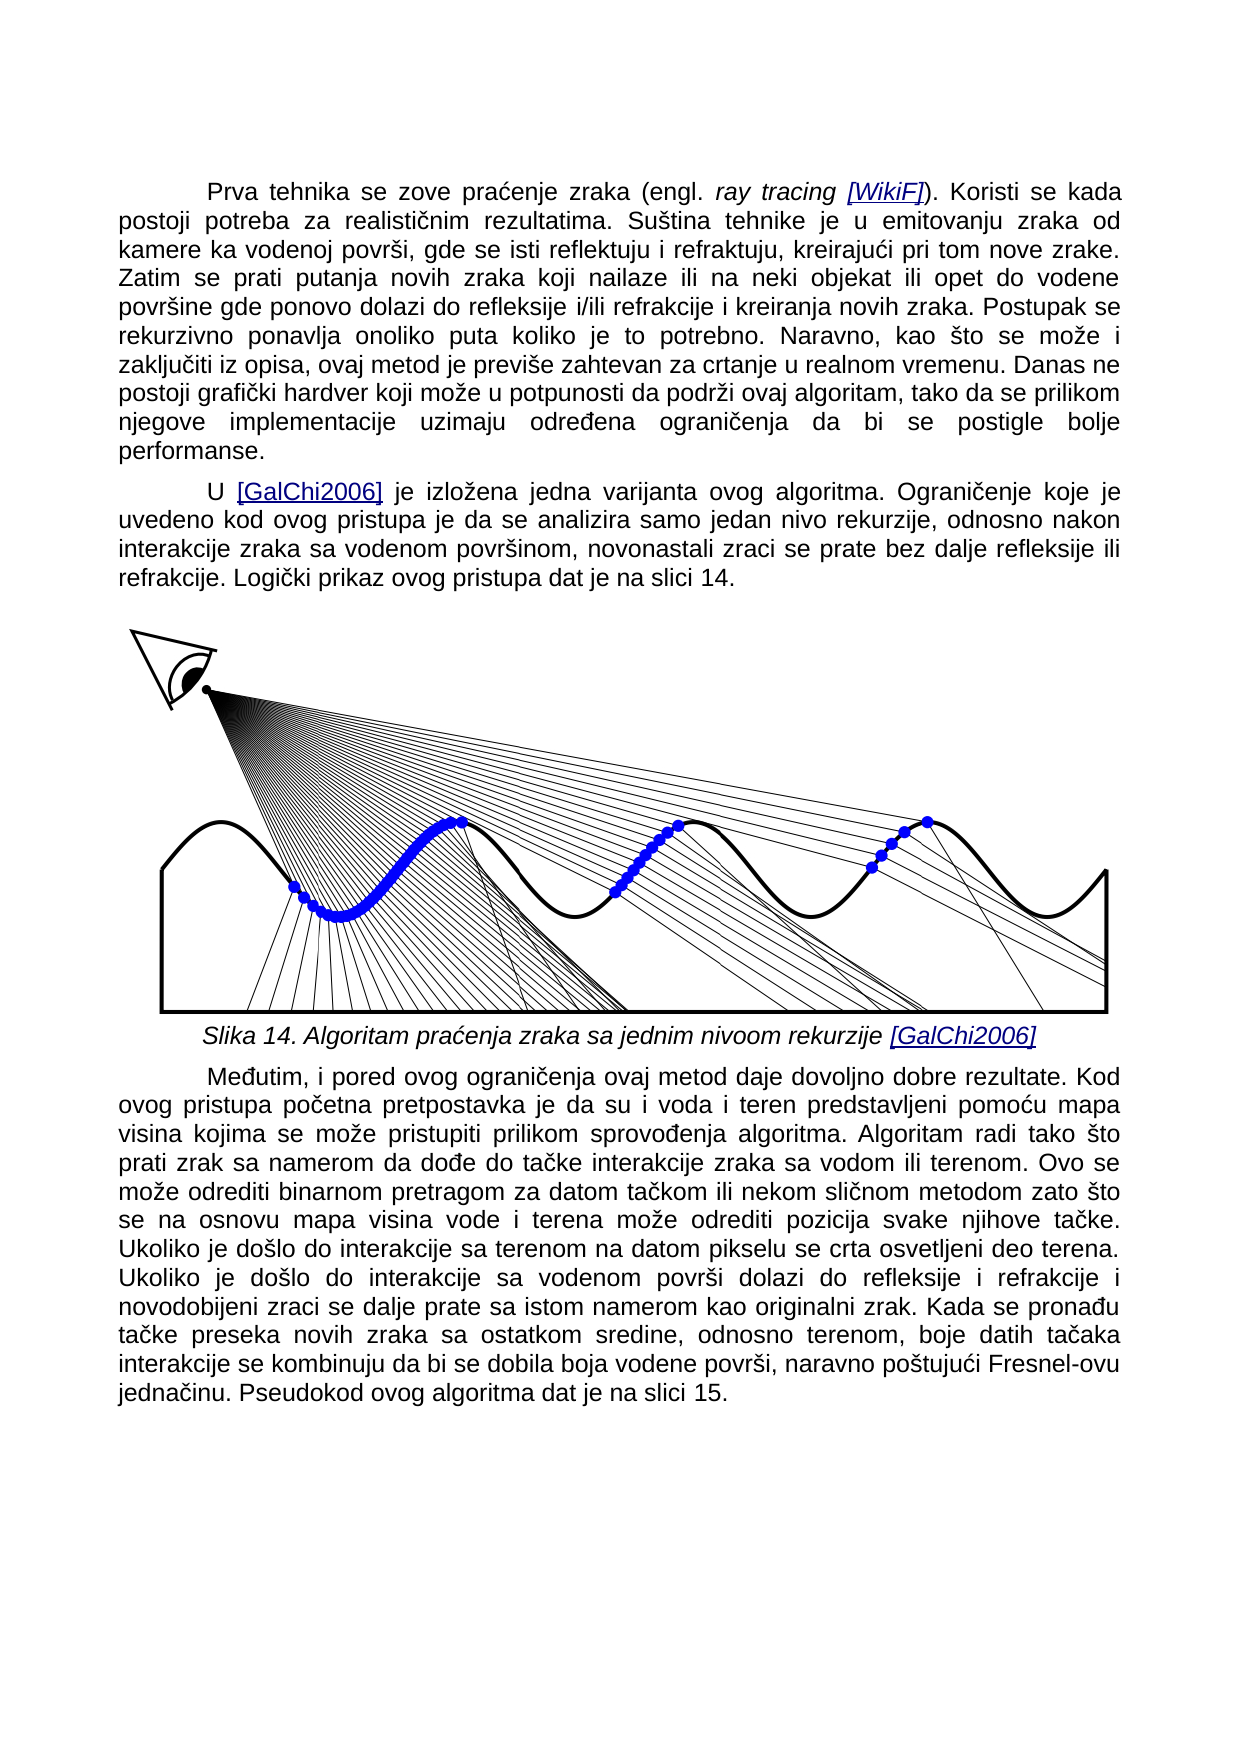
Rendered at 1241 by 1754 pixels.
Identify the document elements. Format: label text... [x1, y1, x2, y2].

text Međutim, i pored ovog ograničenja ovaj metod daje dovoljno dobre rezultate. Kod ovog pristupa početna pretpostavka je da su i voda i teren predstavljeni pomoću mapa visina kojima se može pristupiti prilikom sprovođenja algoritma. Algoritam radi tako što prati zrak sa namerom da dođe do tačke interakcije zraka sa vodom ili terenom. Ovo se može odrediti binarnom pretragom za datom tačkom ili nekom sličnom metodom zato što se na osnovu mapa visina vode i terena može odrediti pozicija svake njihove tačke. Ukoliko je došlo do interakcije sa terenom na datom pikselu se crta osvetljeni deo terena. Ukoliko je došlo do interakcije sa vodenom površi dolazi do refleksije i refrakcije i novodobijeni zraci se dalje prate sa istom namerom kao originalni zrak. Kada se pronađu tačke preseka novih zraka sa ostatkom sredine, odnosno terenom, boje datih tačaka interakcije se kombinuju da bi se dobila boja vodene površi, naravno poštujući Fresnel-ovu jednačinu. Pseudokod ovog algoritma dat je na slici 15. [118, 1050, 1122, 1407]
text Prva tehnika se zove praćenje zraka (engl. ray tracing [WikiF]). Koristi se kada postoji potreba za realističnim rezultatima. Suština tehnike je u emitovanju zraka od kamere ka vodenoj površi, gde se isti reflektuju i refraktuju, kreirajući pri tom nove zrake. Zatim se prati putanja novih zraka koji nailaze ili na neki objekat ili opet do vodene površine gde ponovo dolazi do refleksije i/ili refrakcije i kreiranja novih zraka. Postupak se rekurzivno ponavlja onoliko puta koliko je to potrebno. Naravno, kao što se može i zaključiti iz opisa, ovaj metod je previše zahtevan za crtanje u realnom vremenu. Danas ne postoji grafički hardver koji može u potpunosti da podrži ovaj algoritam, tako da se prilikom njegove implementacije uzimaju određena ograničenja da bi se postigle bolje performanse. [118, 177, 1122, 465]
text Slika 14. Algoritam praćenja zraka sa jednim nivoom rekurzije [GalChi2006] [118, 1022, 1122, 1050]
picture [118, 621, 1123, 1022]
text U [GalChi2006] je izložena jedna varijanta ovog algoritma. Ograničenje koje je uvedeno kod ovog pristupa je da se analizira samo jedan nivo rekurzije, odnosno nakon interakcije zraka sa vodenom površinom, novonastali zraci se prate bez dalje refleksije ili refrakcije. Logički prikaz ovog pristupa dat je na slici 14. [118, 477, 1122, 592]
